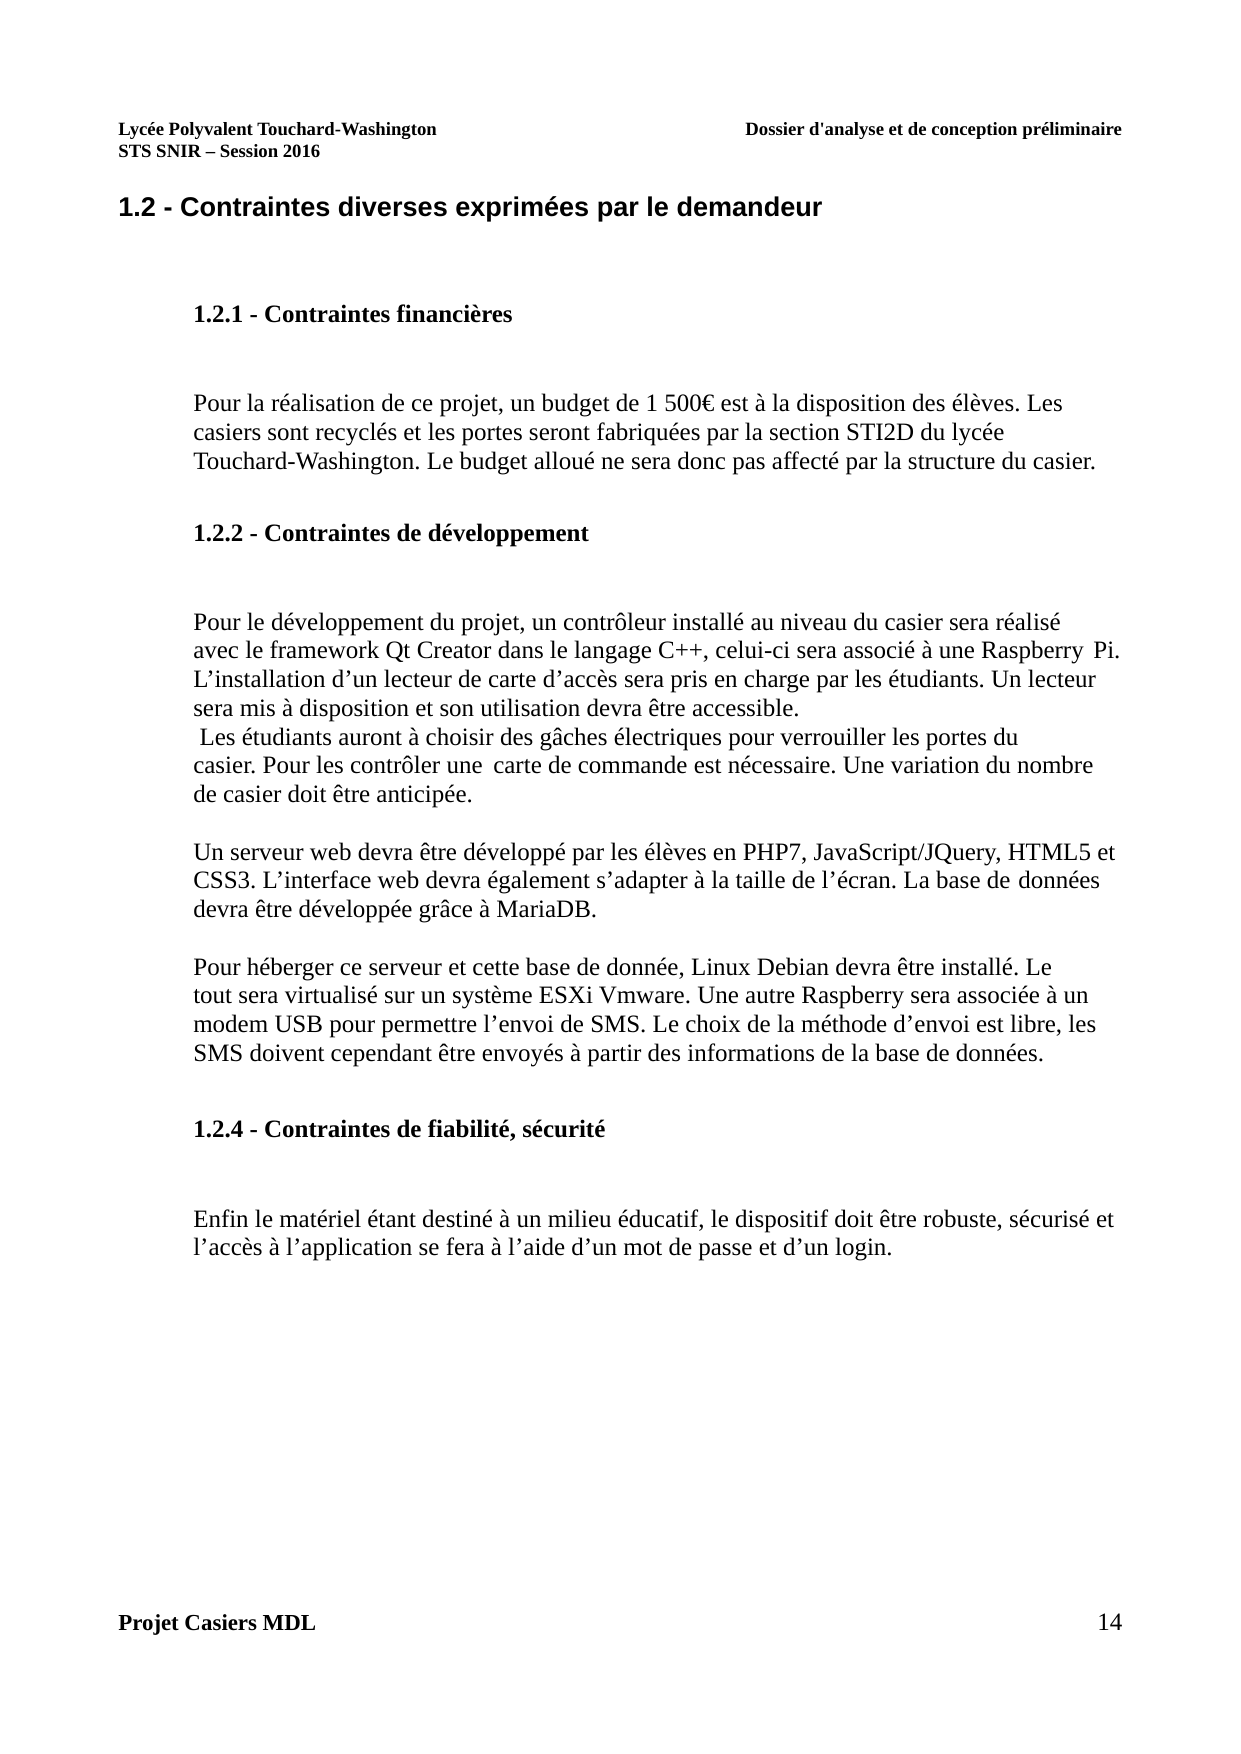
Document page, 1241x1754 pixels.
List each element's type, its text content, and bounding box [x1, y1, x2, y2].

text casiers sont recyclés et les portes seront fabriquées par la section STI2D du lycée [118, 417, 1122, 446]
text Pour héberger ce serveur et cette base de donnée, Linux Debian devra être installé. Le tout sera virtualisé sur un système ESXi Vmware. Une autre Raspberry sera associée à un modem USB pour permettre l’envoi de SMS. Le choix de la méthode d’envoi est libre, les SMS doivent cependant être envoyés à partir des informations de la base de données. [118, 952, 1122, 1067]
text Touchard-Washington. Le budget alloué ne sera donc pas affecté par la structure du casier. [118, 446, 1122, 474]
text l’accès à l’application se fera à l’aide d’un mot de passe et d’un login. [118, 1232, 1122, 1261]
subtitle 1.2.2 - Contraintes de développement [118, 518, 1122, 547]
text Pour le développement du projet, un contrôleur installé au niveau du casier sera réalisé avec le framework Qt Creator dans le langage C++, celui-ci sera associé à une Raspberry Pi. L’installation d’un lecteur de carte d’accès sera pris en charge par les étudiants. Un lecteur [118, 607, 1122, 693]
subtitle 1.2.4 - Contraintes de fiabilité, sécurité [118, 1110, 1122, 1143]
text Pour la réalisation de ce projet, un budget de 1 500€ est à la disposition des élèves. Les [118, 388, 1122, 417]
subtitle 1.2 - Contraintes diverses exprimées par le demandeur [118, 191, 1122, 222]
text Les étudiants auront à choisir des gâches électriques pour verrouiller les portes du casier. Pour les contrôler une carte de commande est nécessaire. Une variation du nombre de casier doit être anticipée. [118, 722, 1122, 808]
text Enfin le matériel étant destiné à un milieu éducatif, le dispositif doit être robuste, sécurisé et [118, 1204, 1122, 1232]
text sera mis à disposition et son utilisation devra être accessible. [118, 693, 1122, 722]
subtitle 1.2.1 - Contraintes financières [118, 299, 1122, 328]
text Un serveur web devra être développé par les élèves en PHP7, JavaScript/JQuery, HTML5 et CSS3. L’interface web devra également s’adapter à la taille de l’écran. La base de données devra être développée grâce à MariaDB. [118, 837, 1122, 923]
